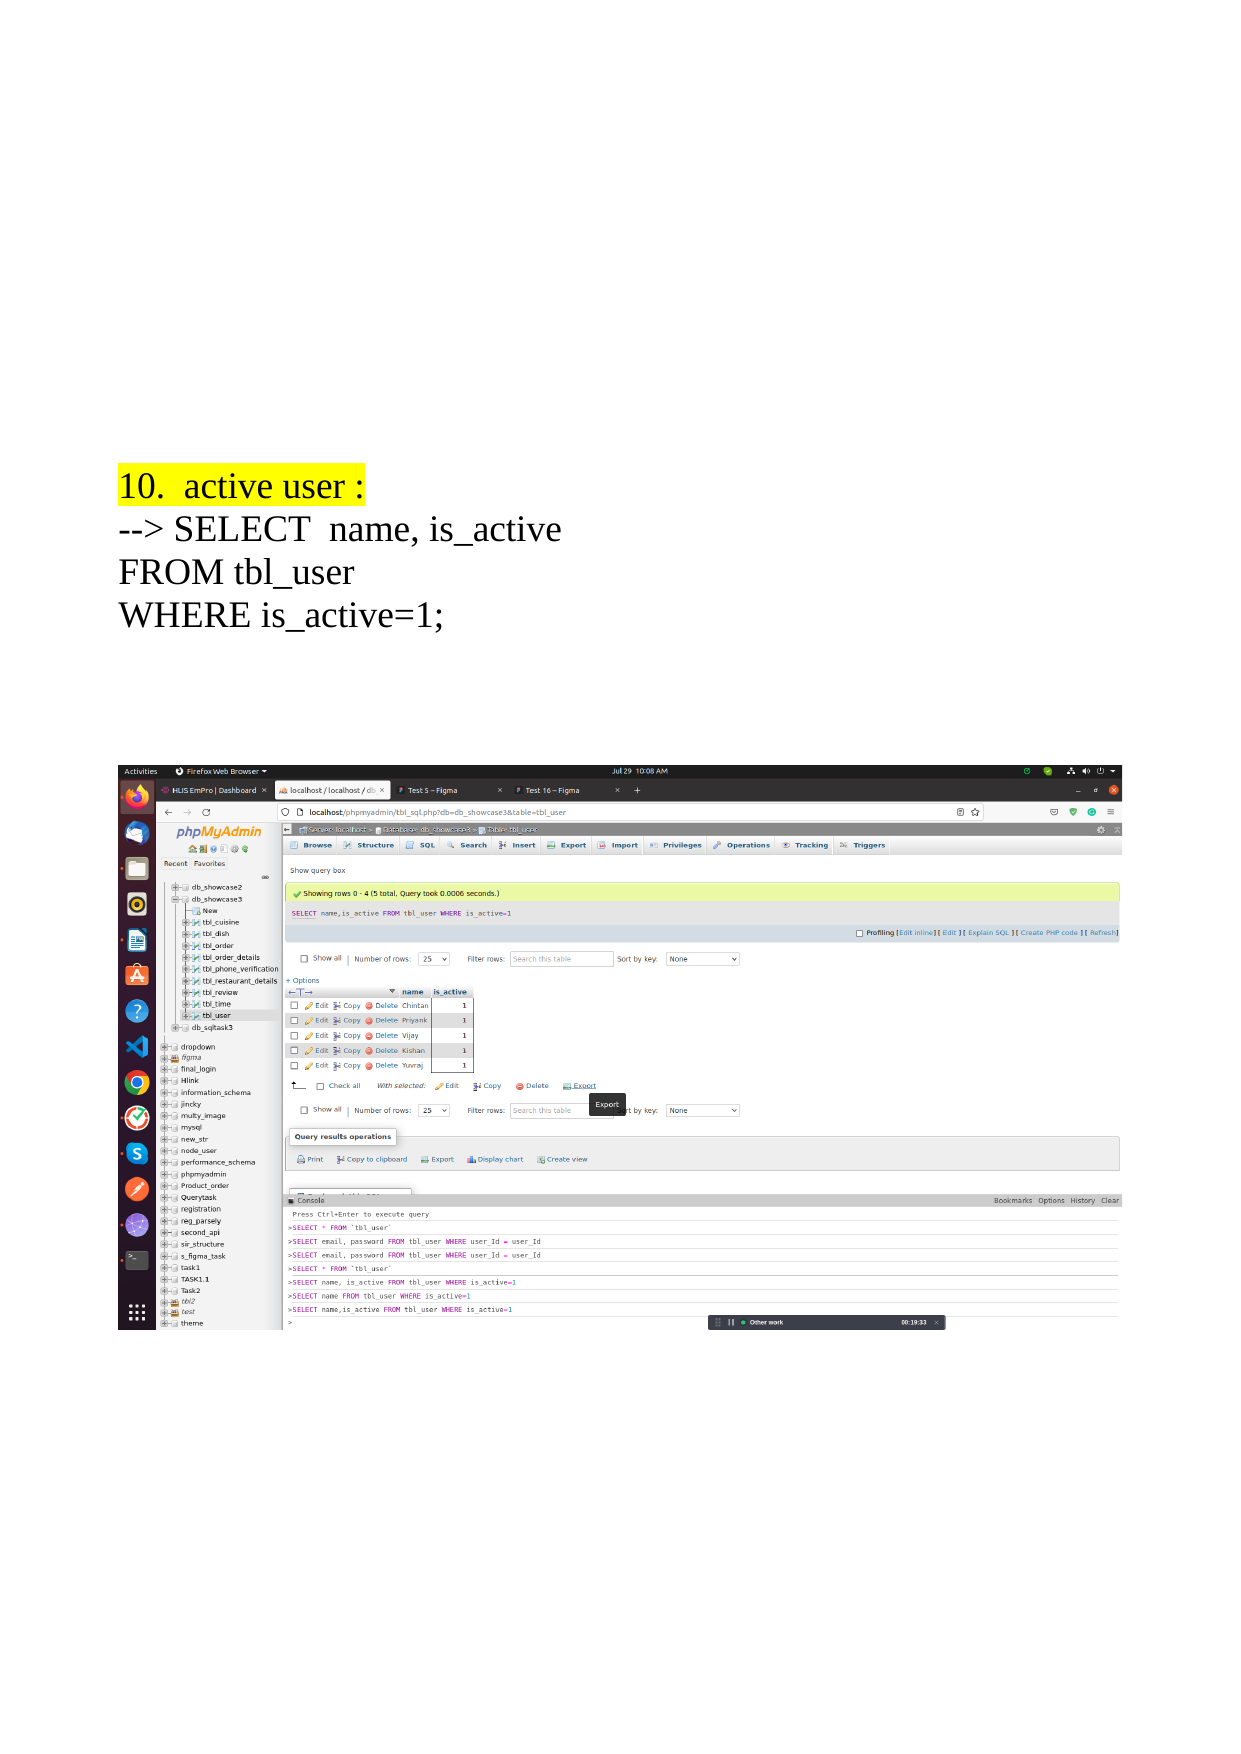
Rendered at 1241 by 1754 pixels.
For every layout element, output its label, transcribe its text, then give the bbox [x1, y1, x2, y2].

text WHERE is_active=1; [118, 592, 1122, 636]
text --> SELECT name, is_active [118, 506, 1122, 549]
picture [118, 765, 1123, 1330]
text 10. active user : [118, 463, 1122, 506]
text FROM tbl_user [118, 549, 1122, 592]
